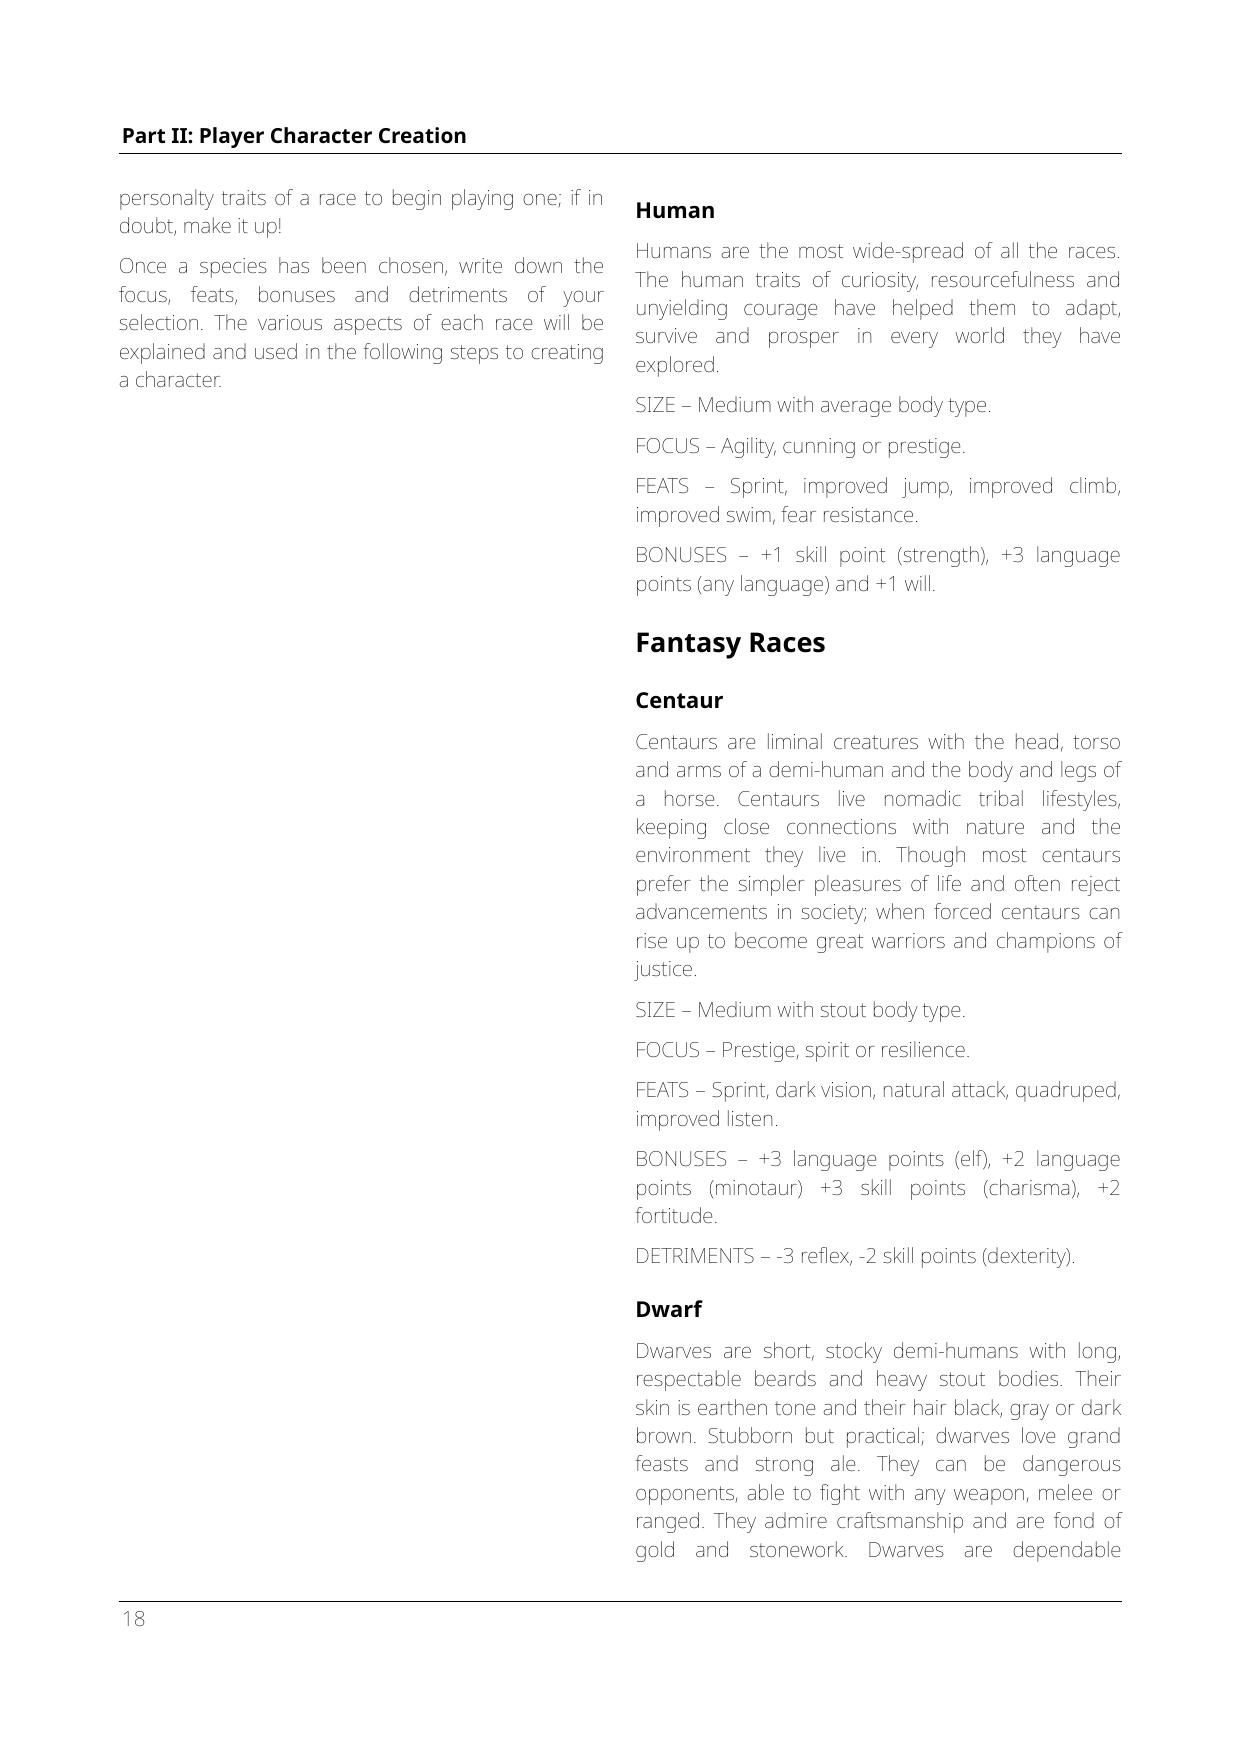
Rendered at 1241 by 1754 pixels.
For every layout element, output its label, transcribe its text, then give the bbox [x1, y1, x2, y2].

text Dwarves are short, stocky demi-humans with long, respectable beards and heavy stout bodies. Their skin is earthen tone and their hair black, gray or dark brown. Stubborn but practical; dwarves love grand feasts and strong ale. They can be dangerous opponents, able to fight with any weapon, melee or ranged. They admire craftsmanship and are fond of gold and stonework. Dwarves are dependable [635, 1336, 1122, 1563]
text BONUSES – +3 language points (elf), +2 language points (minotaur) +3 skill points (charisma), +2 fortitude. [635, 1144, 1122, 1230]
text FOCUS – Agility, cunning or prestige. [635, 431, 1122, 459]
text Human [635, 194, 1122, 224]
text BONUSES – +1 skill point (strength), +3 language points (any language) and +1 will. [635, 540, 1122, 597]
text FOCUS – Prestige, spirit or resilience. [635, 1035, 1122, 1063]
text FEATS – Sprint, improved jump, improved climb, improved swim, fear resistance. [635, 471, 1122, 528]
text Centaur [635, 685, 1122, 715]
text Humans are the most wide-spread of all the races. The human traits of curiosity, resourcefulness and unyielding courage have helped them to adapt, survive and prosper in every world they have explored. [635, 236, 1122, 378]
subtitle Fantasy Races [635, 624, 1122, 661]
text SIZE – Medium with stout body type. [635, 995, 1122, 1023]
text personalty traits of a race to begin playing one; if in doubt, make it up! [118, 183, 605, 239]
text Once a species has been chosen, write down the focus, feats, bonuses and detriments of your selection. The various aspects of each race will be explained and used in the following steps to creating a character. [118, 251, 605, 394]
text Dwarf [635, 1294, 1122, 1324]
text FEATS – Sprint, dark vision, natural attack, quadruped, improved listen. [635, 1076, 1122, 1132]
text DETRIMENTS – -3 reflex, -2 skill points (dexterity). [635, 1242, 1122, 1270]
text Centaurs are liminal creatures with the head, torso and arms of a demi-human and the body and legs of a horse. Centaurs live nomadic tribal lifestyles, keeping close connections with nature and the environment they live in. Though most centaurs prefer the simpler pleasures of life and often reject advancements in society; when forced centaurs can rise up to become great warriors and champions of justice. [635, 727, 1122, 983]
text SIZE – Medium with average body type. [635, 391, 1122, 419]
